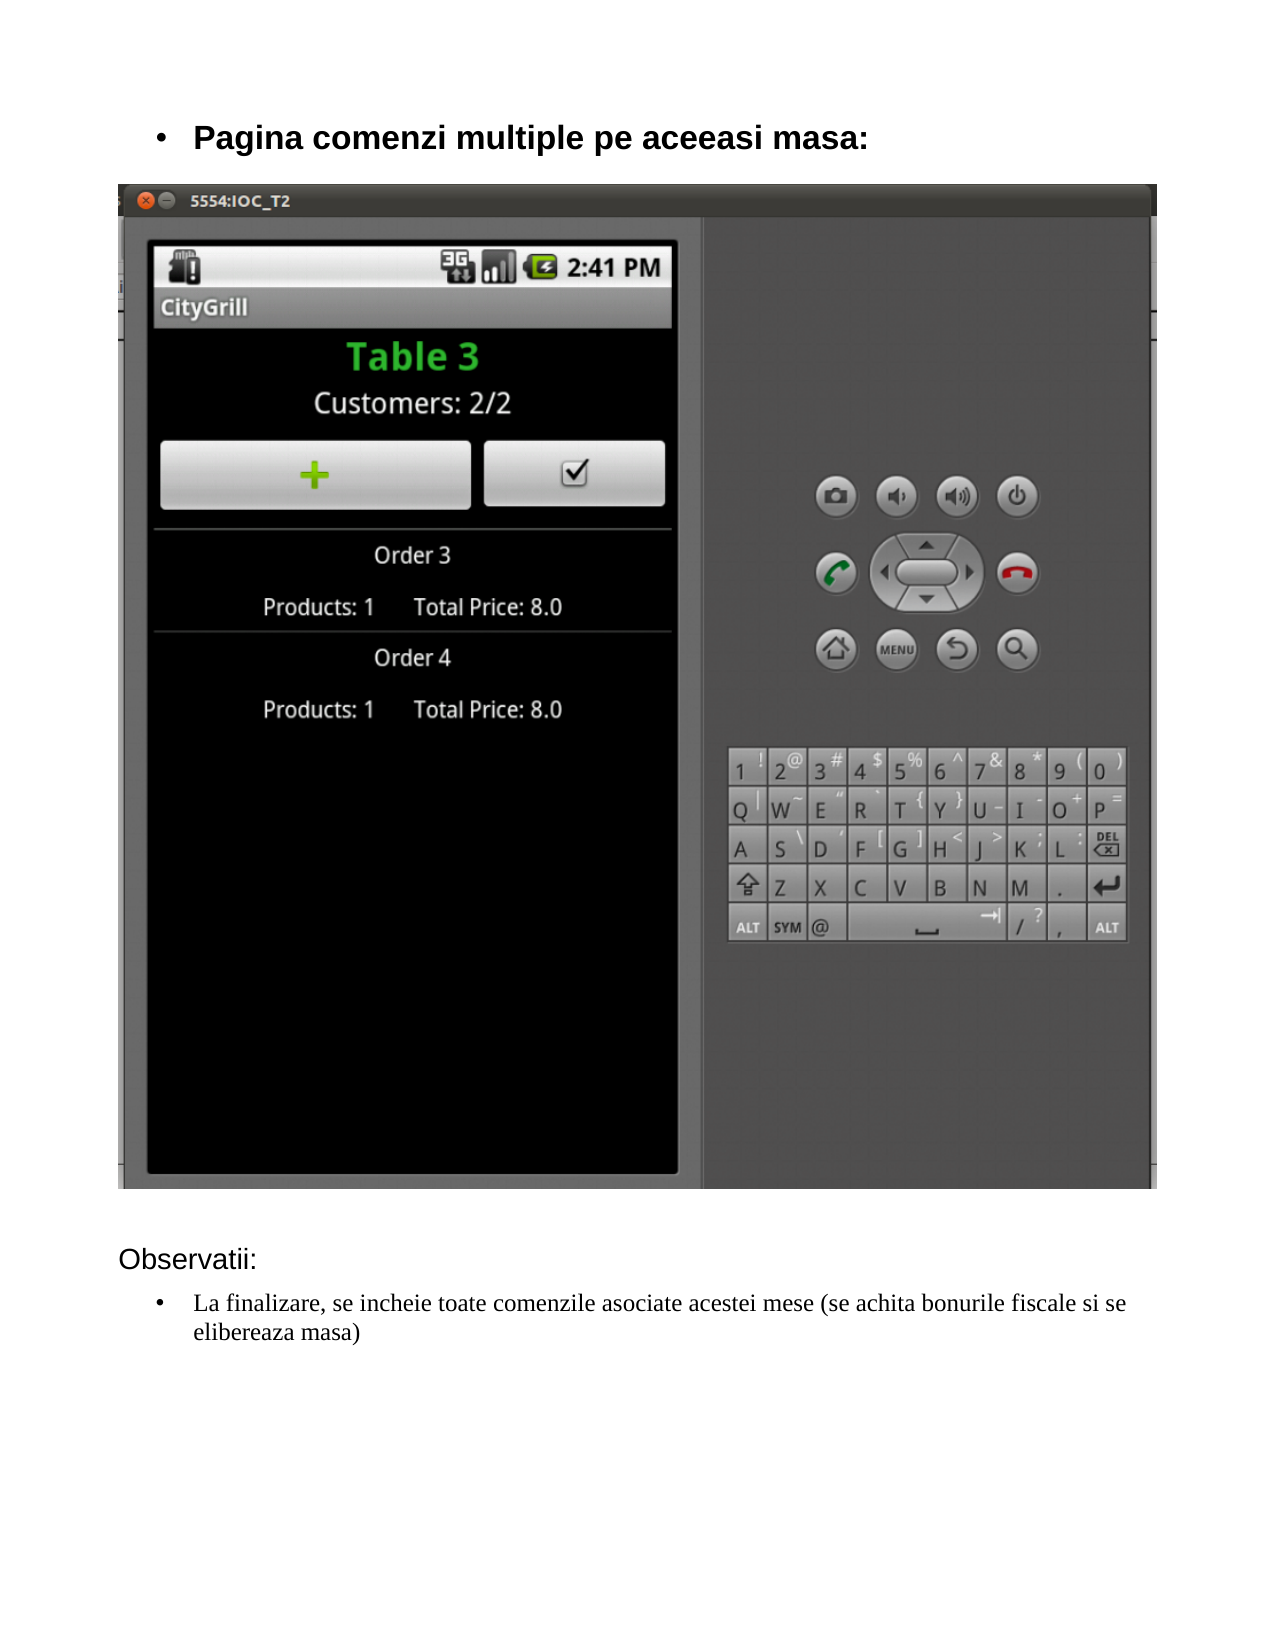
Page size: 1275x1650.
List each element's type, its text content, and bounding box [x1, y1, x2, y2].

subtitle Observatii: [118, 1242, 1157, 1276]
picture [118, 184, 1157, 1189]
list La finalizare, se incheie toate comenzile asociate acestei mese (se achita bonurile fiscale si se elibereaza masa) [156, 1288, 1157, 1346]
subtitle Pagina comenzi multiple pe aceeasi masa: [156, 118, 1157, 157]
